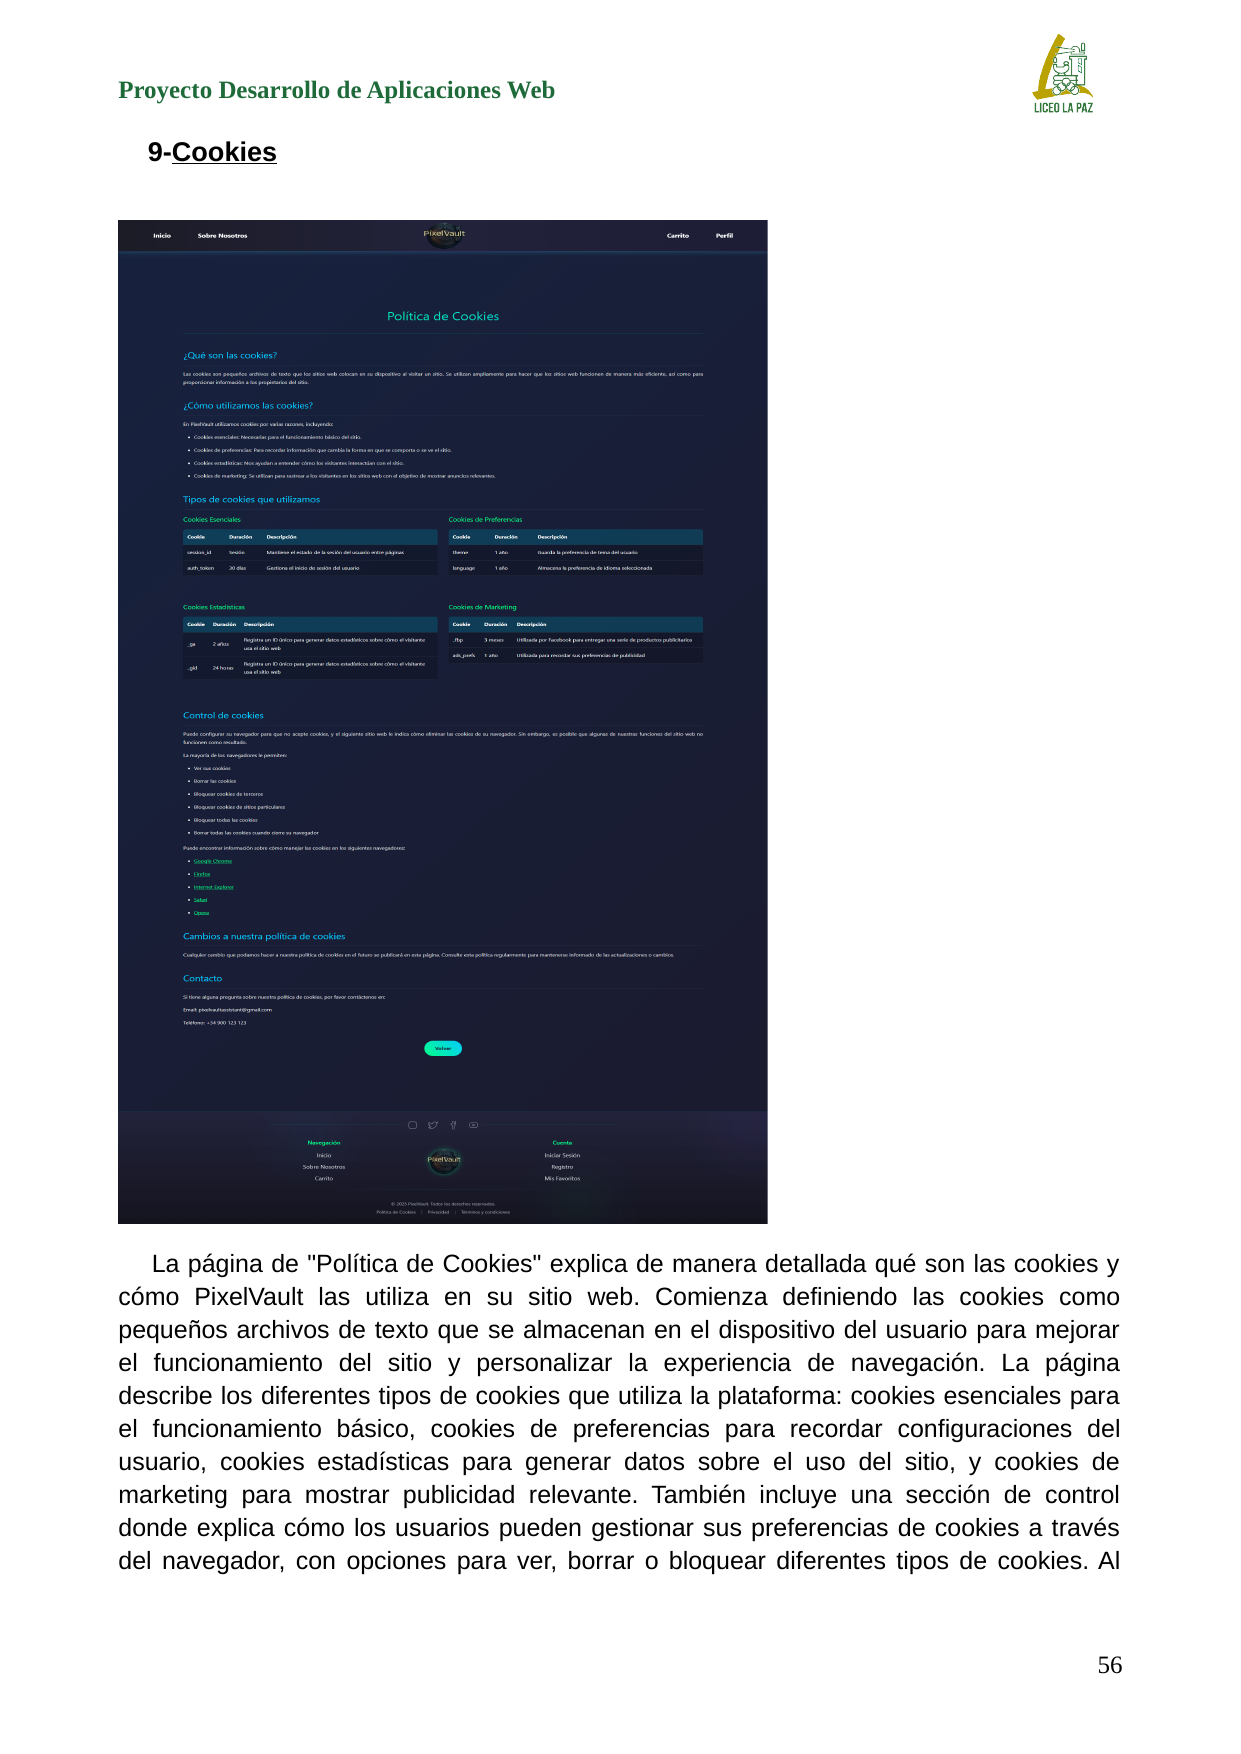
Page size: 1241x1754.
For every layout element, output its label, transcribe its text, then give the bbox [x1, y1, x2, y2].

picture [1025, 26, 1100, 121]
text La página de "Política de Cookies" explica de manera detallada qué son las cookies y cómo PixelVault las utiliza en su sitio web. Comienza definiendo las cookies como pequeños archivos de texto que se almacenan en el dispositivo del usuario para mejorar el funcionamiento del sitio y personalizar la experiencia de navegación. La página describe los diferentes tipos de cookies que utiliza la plataforma: cookies esenciales para el funcionamiento básico, cookies de preferencias para recordar configuraciones del usuario, cookies estadísticas para generar datos sobre el uso del sitio, y cookies de marketing para mostrar publicidad relevante. También incluye una sección de control donde explica cómo los usuarios pueden gestionar sus preferencias de cookies a través del navegador, con opciones para ver, borrar o bloquear diferentes tipos de cookies. Al [118, 1249, 1122, 1575]
text 9-Cookies [118, 136, 1122, 167]
picture [118, 220, 768, 1224]
